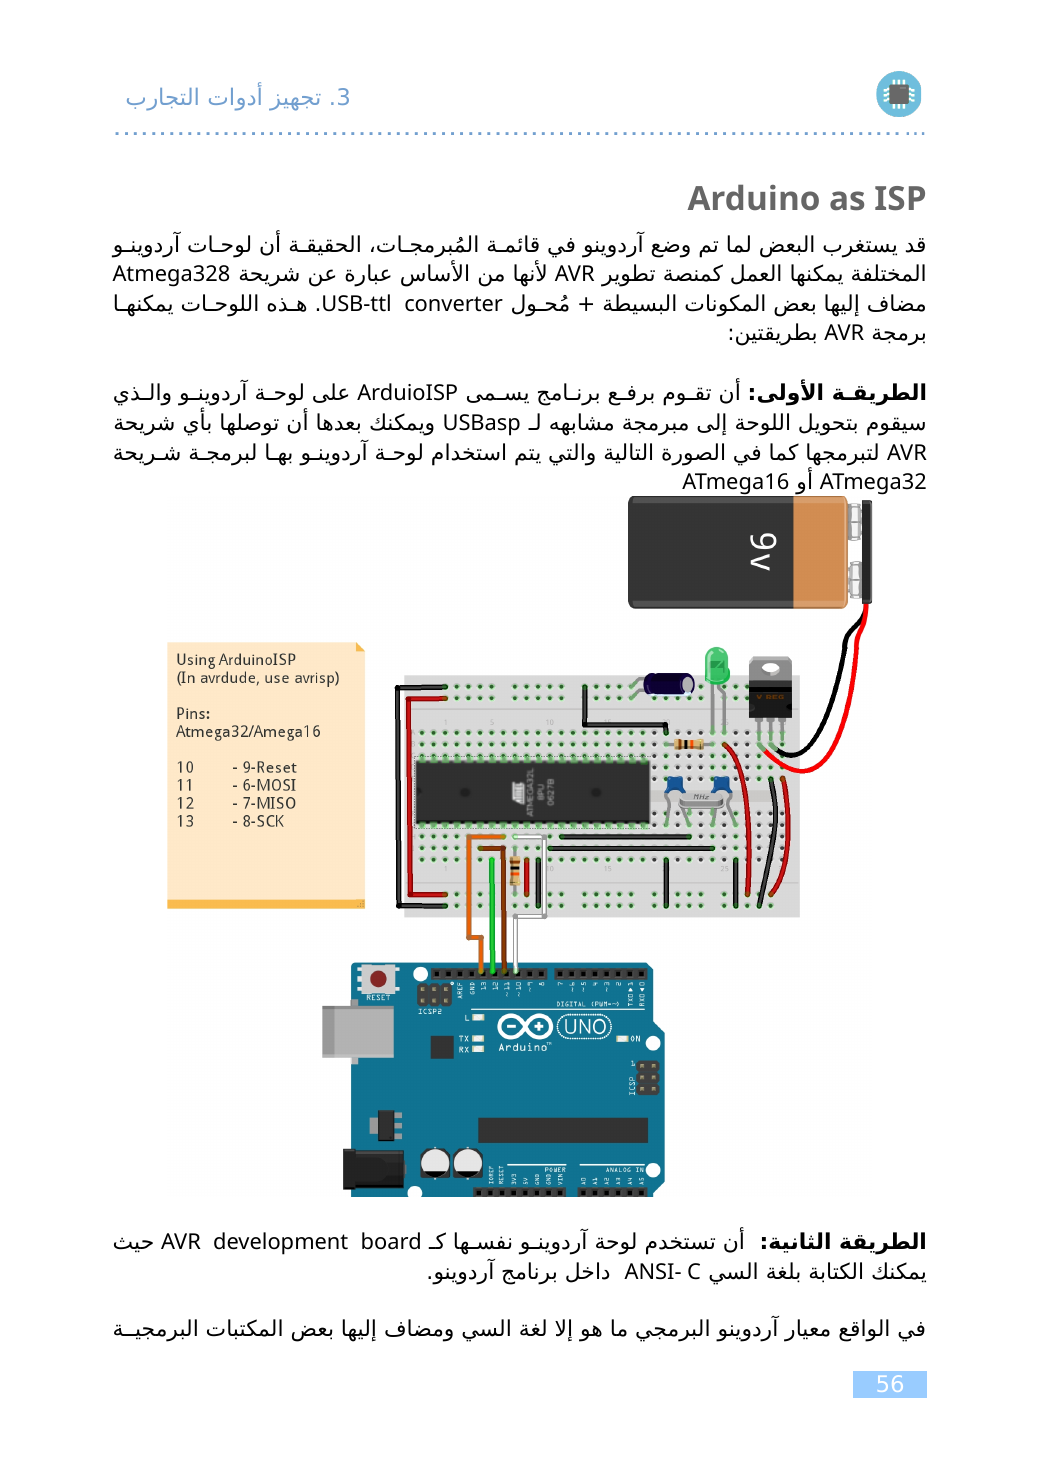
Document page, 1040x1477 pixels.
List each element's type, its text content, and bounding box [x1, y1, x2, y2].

picture [876, 71, 922, 117]
text الطريقة الثانية: أن تستخدم لوحة آردوينو نفسها كـ AVR development board حيث يمكنك الكتابة بلغة السي ANSI- C داخل برنامج آردوينو. [112, 1226, 927, 1286]
subtitle Arduino as ISP [112, 174, 927, 220]
text الطريقة اﻷولى: أن تقوم برفع برنامج يسمى ArduioISP على لوحة آردوينو والذي سيقوم بتحويل اللوحة إلى مبرمجة مشابهه لـ USBasp ويمكنك بعدها أن توصلها بأي شريحة AVR لتبرمجها كما في الصورة التالية والتي يتم استخدام لوحة آردوينو بها لبرمجة شريحة ATmega32 أو ATmega16 [112, 377, 927, 496]
text قد يستغرب البعض لما تم وضع آردوينو في قائمة المُبرمجات، الحقيقة أن لوحات آردوينو المختلفة يمكنها العمل كمنصة تطوير AVR لأنها من اﻷساس عبارة عن شريحة Atmega328 مضاف إليها بعض المكونات البسيطة + مُحول USB-ttl converter. هذه اللوحات يمكنها برمجة AVR بطريقتين: [112, 232, 927, 347]
text في الواقع معيار آردوينو البرمجي ما هو إلا لغة السي ومضاف إليها بعض المكتبات البرمجية لذا يمكنك بسهولة أن تكتب أي برنامج ANSI - C داخل برنامج آردوينو. [112, 1316, 927, 1341]
picture [167, 496, 873, 1197]
